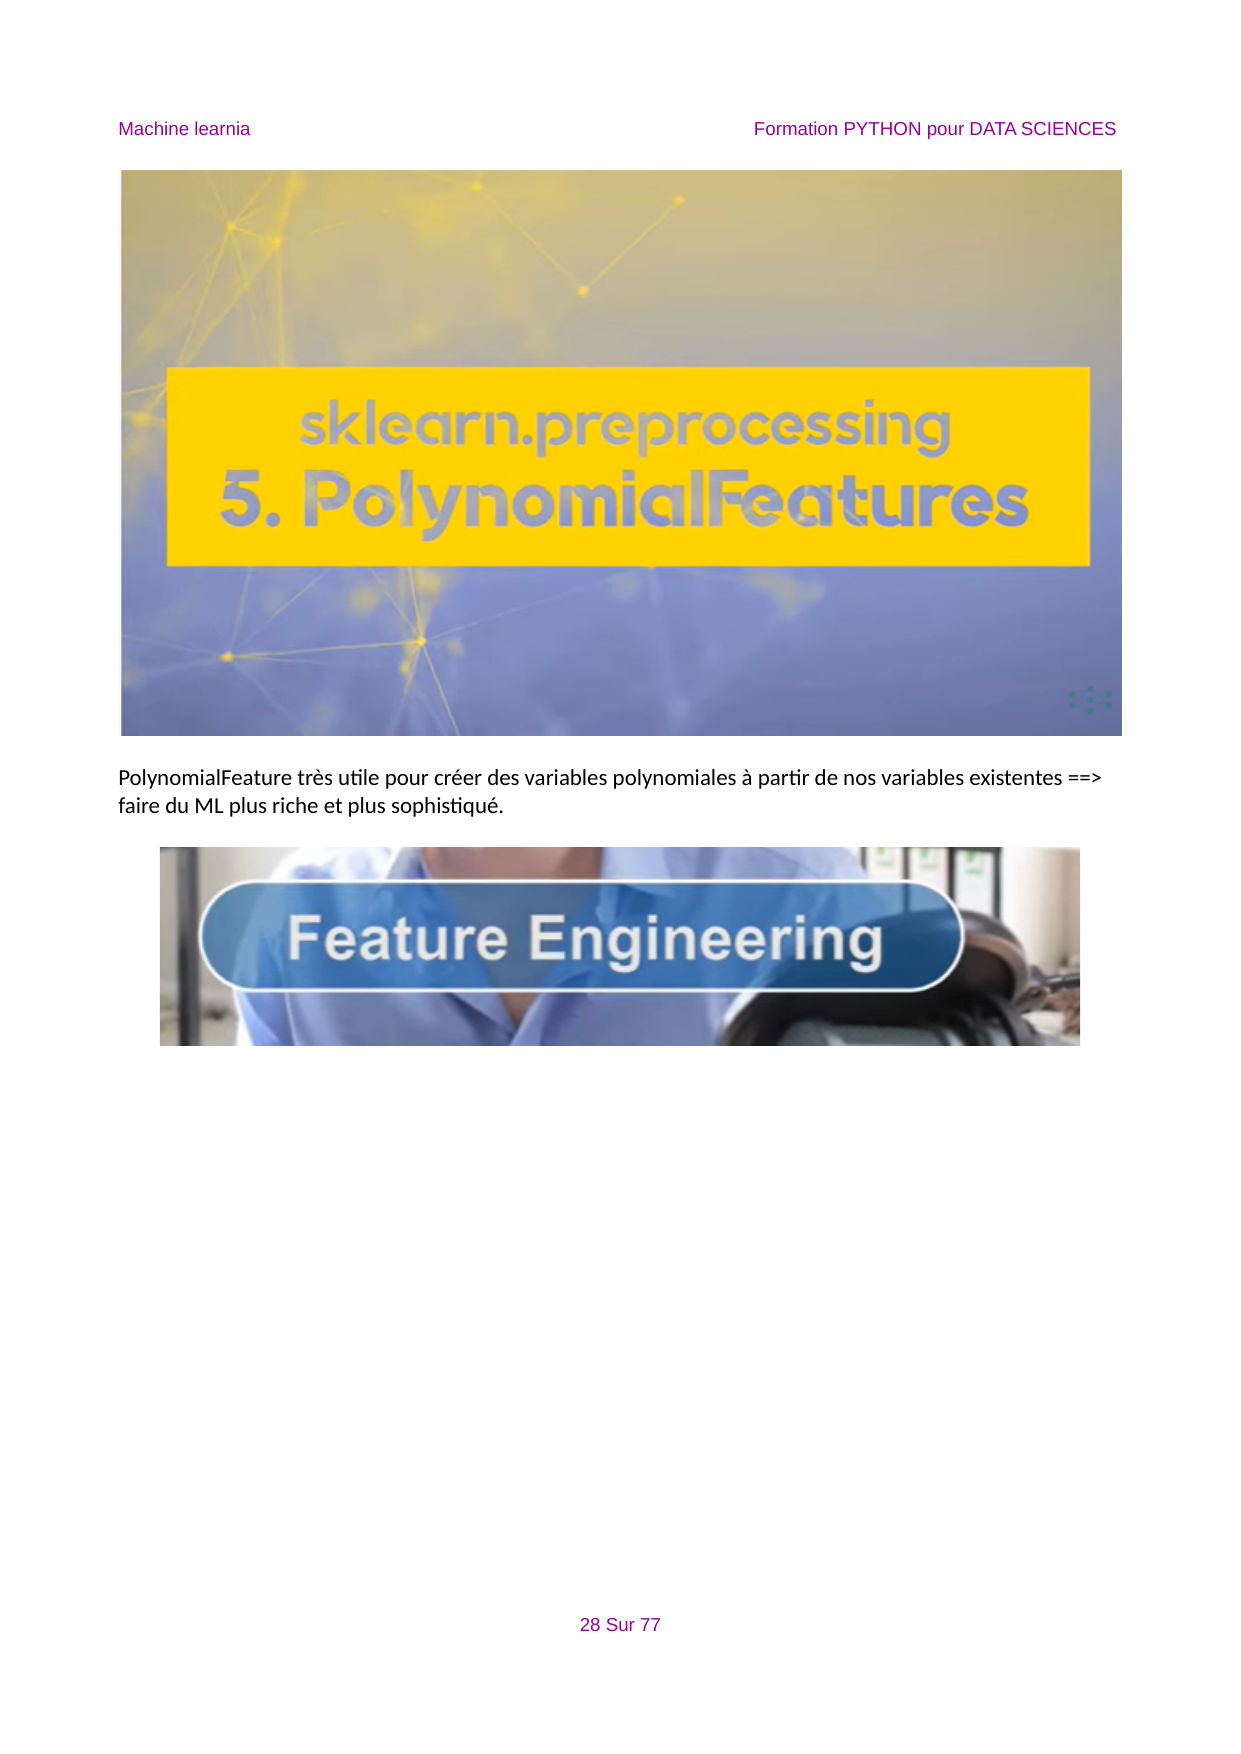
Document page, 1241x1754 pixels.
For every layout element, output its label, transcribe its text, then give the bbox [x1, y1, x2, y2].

picture [118, 169, 1122, 736]
text PolynomialFeature très utile pour créer des variables polynomiales à partir de nos variables existentes ==> faire du ML plus riche et plus sophistiqué. [118, 763, 1122, 819]
picture [159, 847, 1081, 1046]
